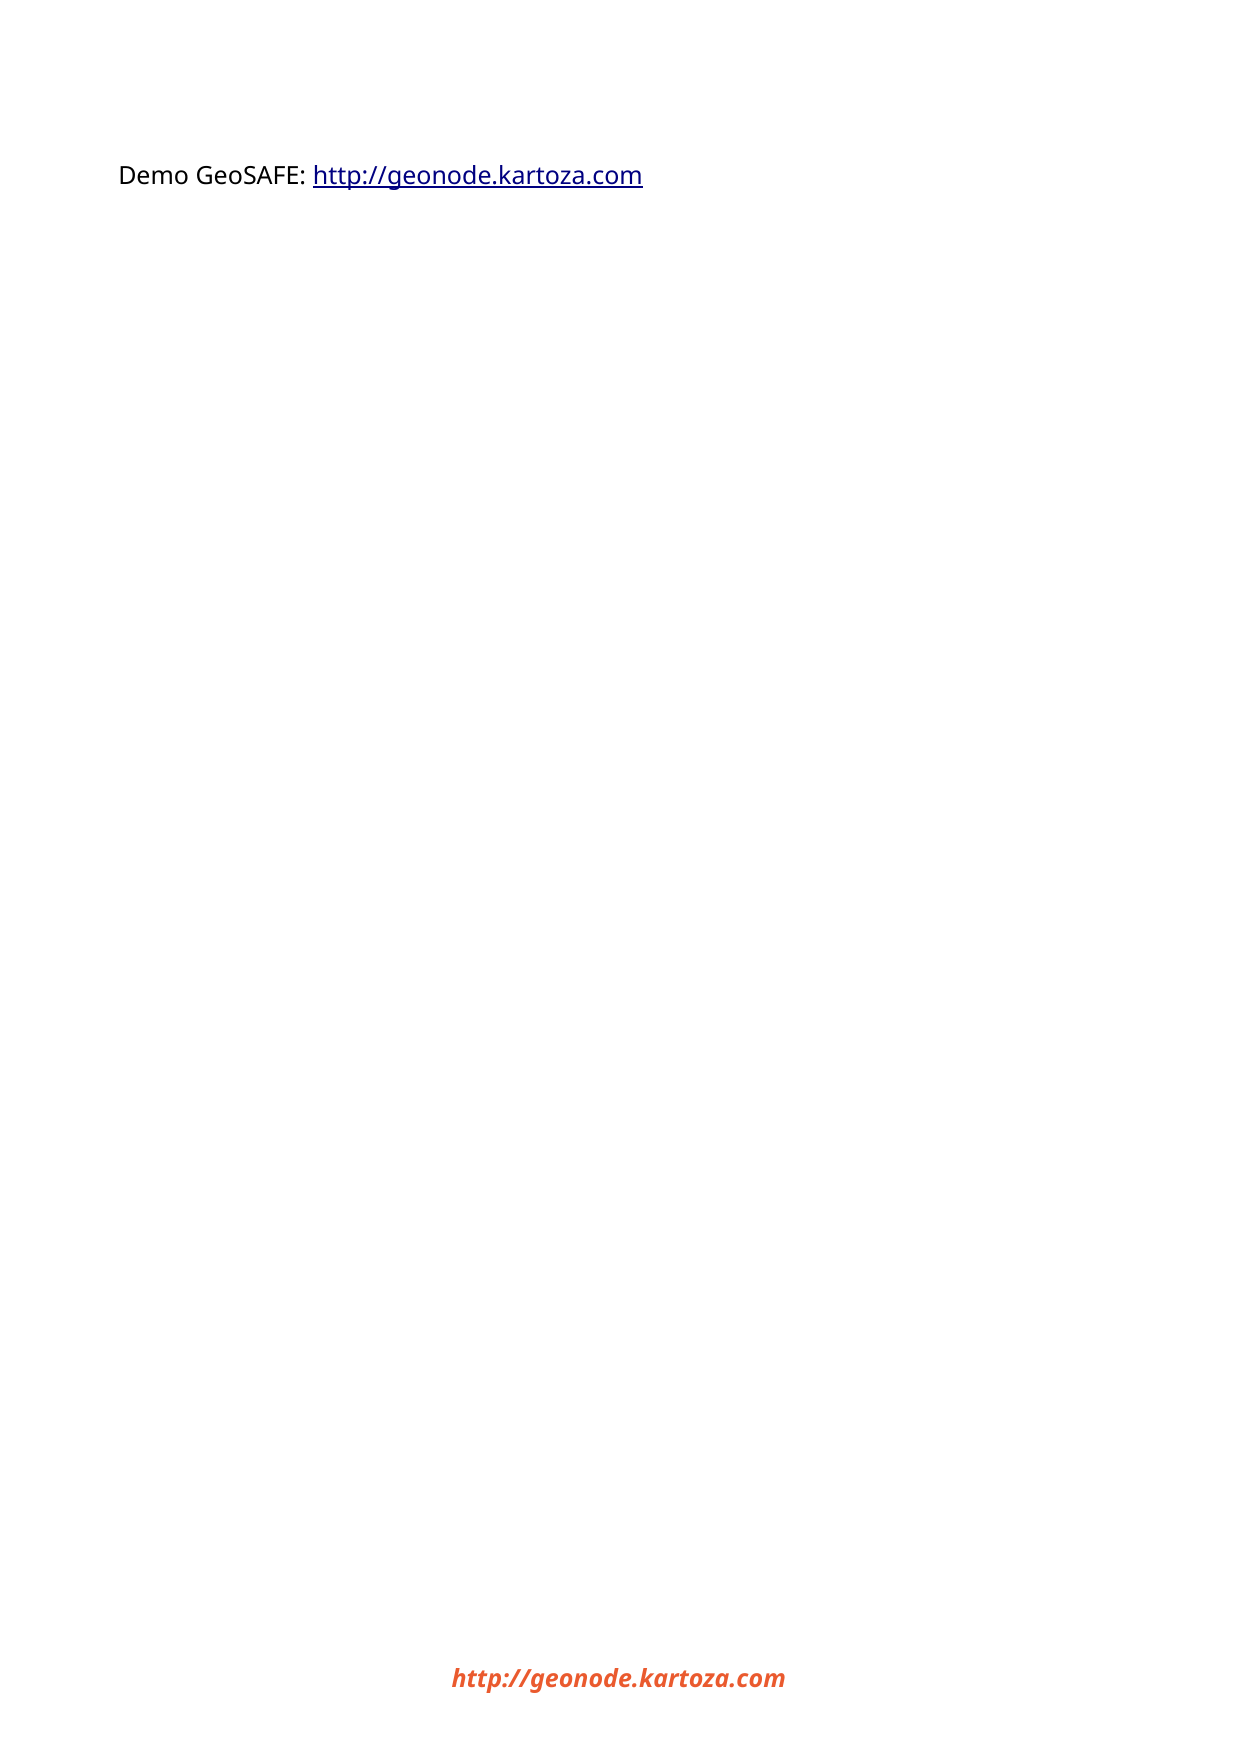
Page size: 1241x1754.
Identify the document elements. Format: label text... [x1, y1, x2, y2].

text Demo GeoSAFE: http://geonode.kartoza.com [118, 157, 1122, 191]
